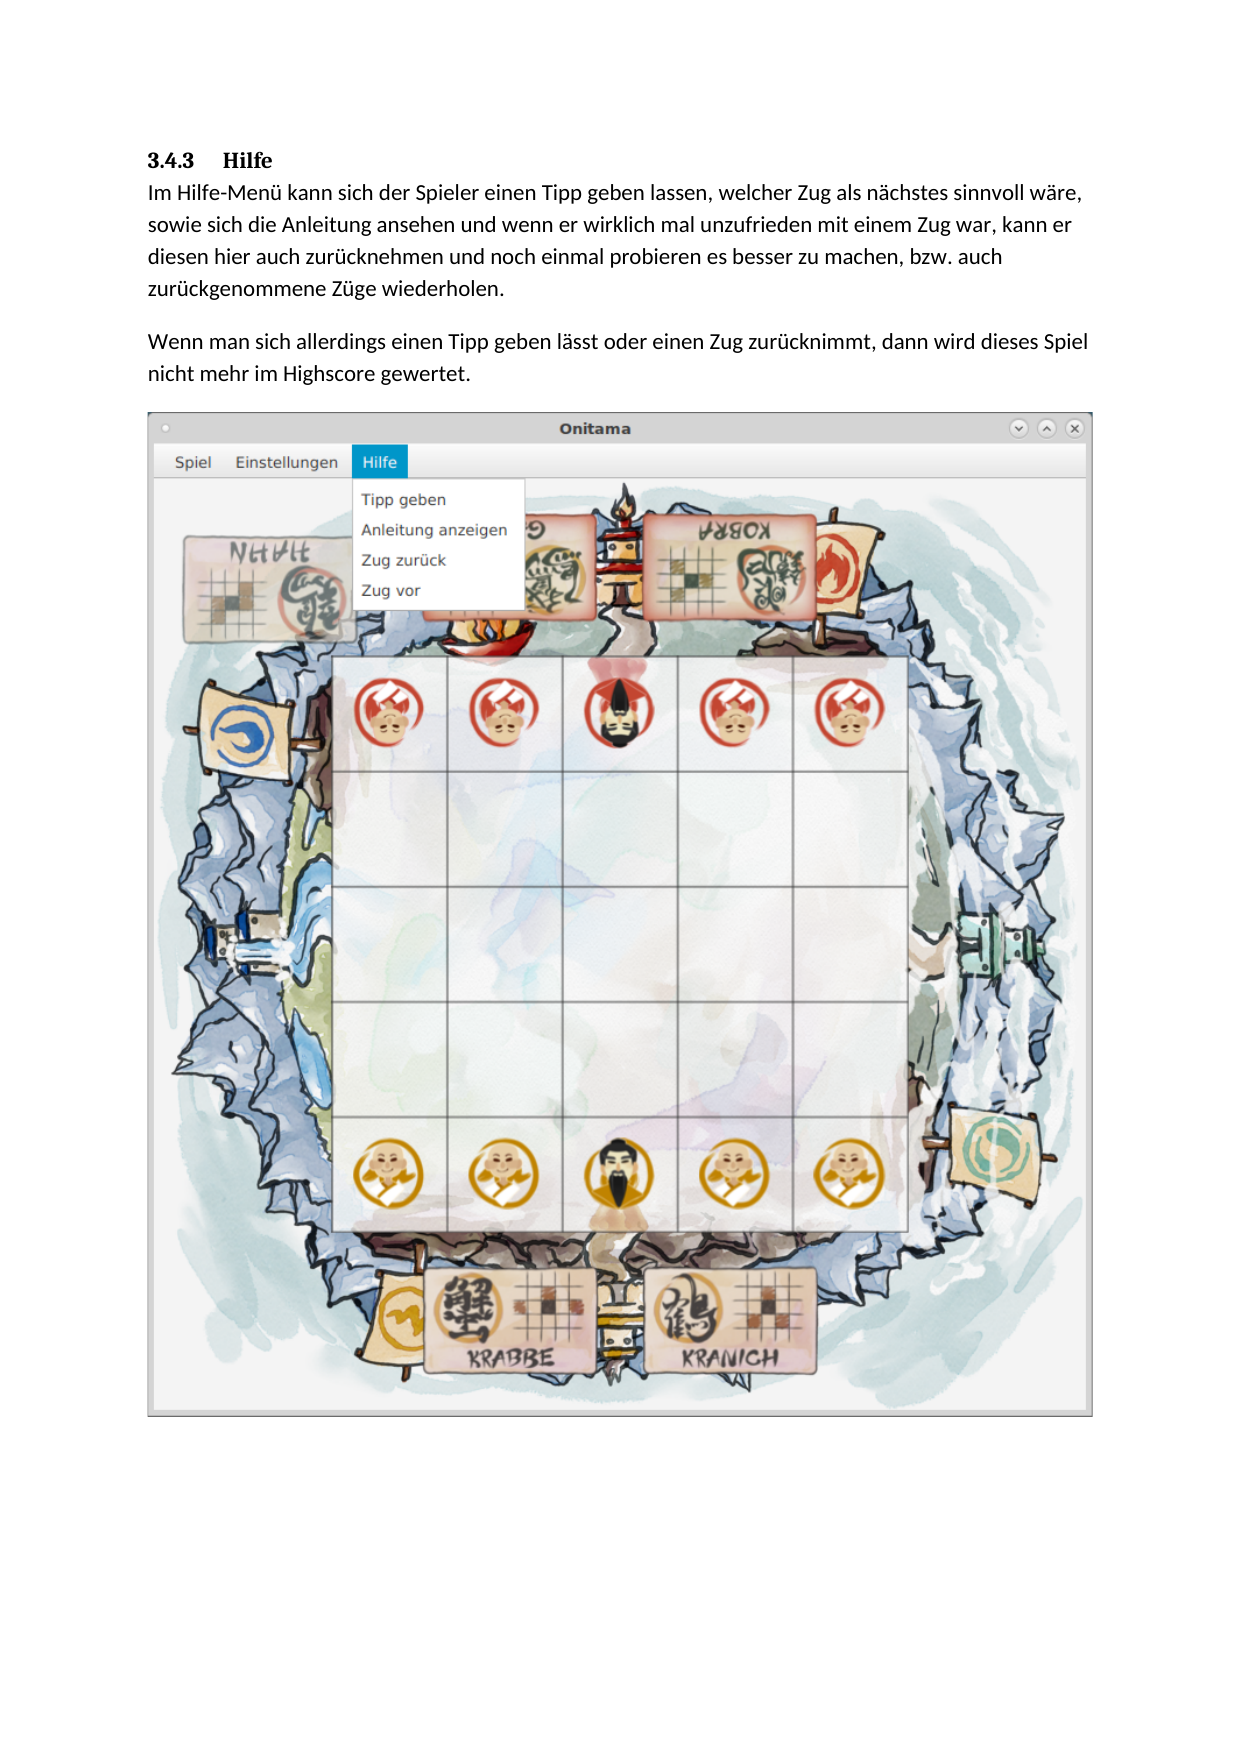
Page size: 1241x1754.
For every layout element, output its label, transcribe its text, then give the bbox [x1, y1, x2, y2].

text Im Hilfe-Menü kann sich der Spieler einen Tipp geben lassen, welcher Zug als nächstes sinnvoll wäre, sowie sich die Anleitung ansehen und wenn er wirklich mal unzufrieden mit einem Zug war, kann er diesen hier auch zurücknehmen und noch einmal probieren es besser zu machen, bzw. auch zurückgenommene Züge wiederholen. [148, 178, 1093, 302]
picture [147, 412, 1093, 1417]
text Wenn man sich allerdings einen Tipp geben lässt oder einen Zug zurücknimmt, dann wird dieses Spiel nicht mehr im Highscore gewertet. [148, 327, 1093, 388]
subtitle Hilfe [148, 148, 1093, 174]
